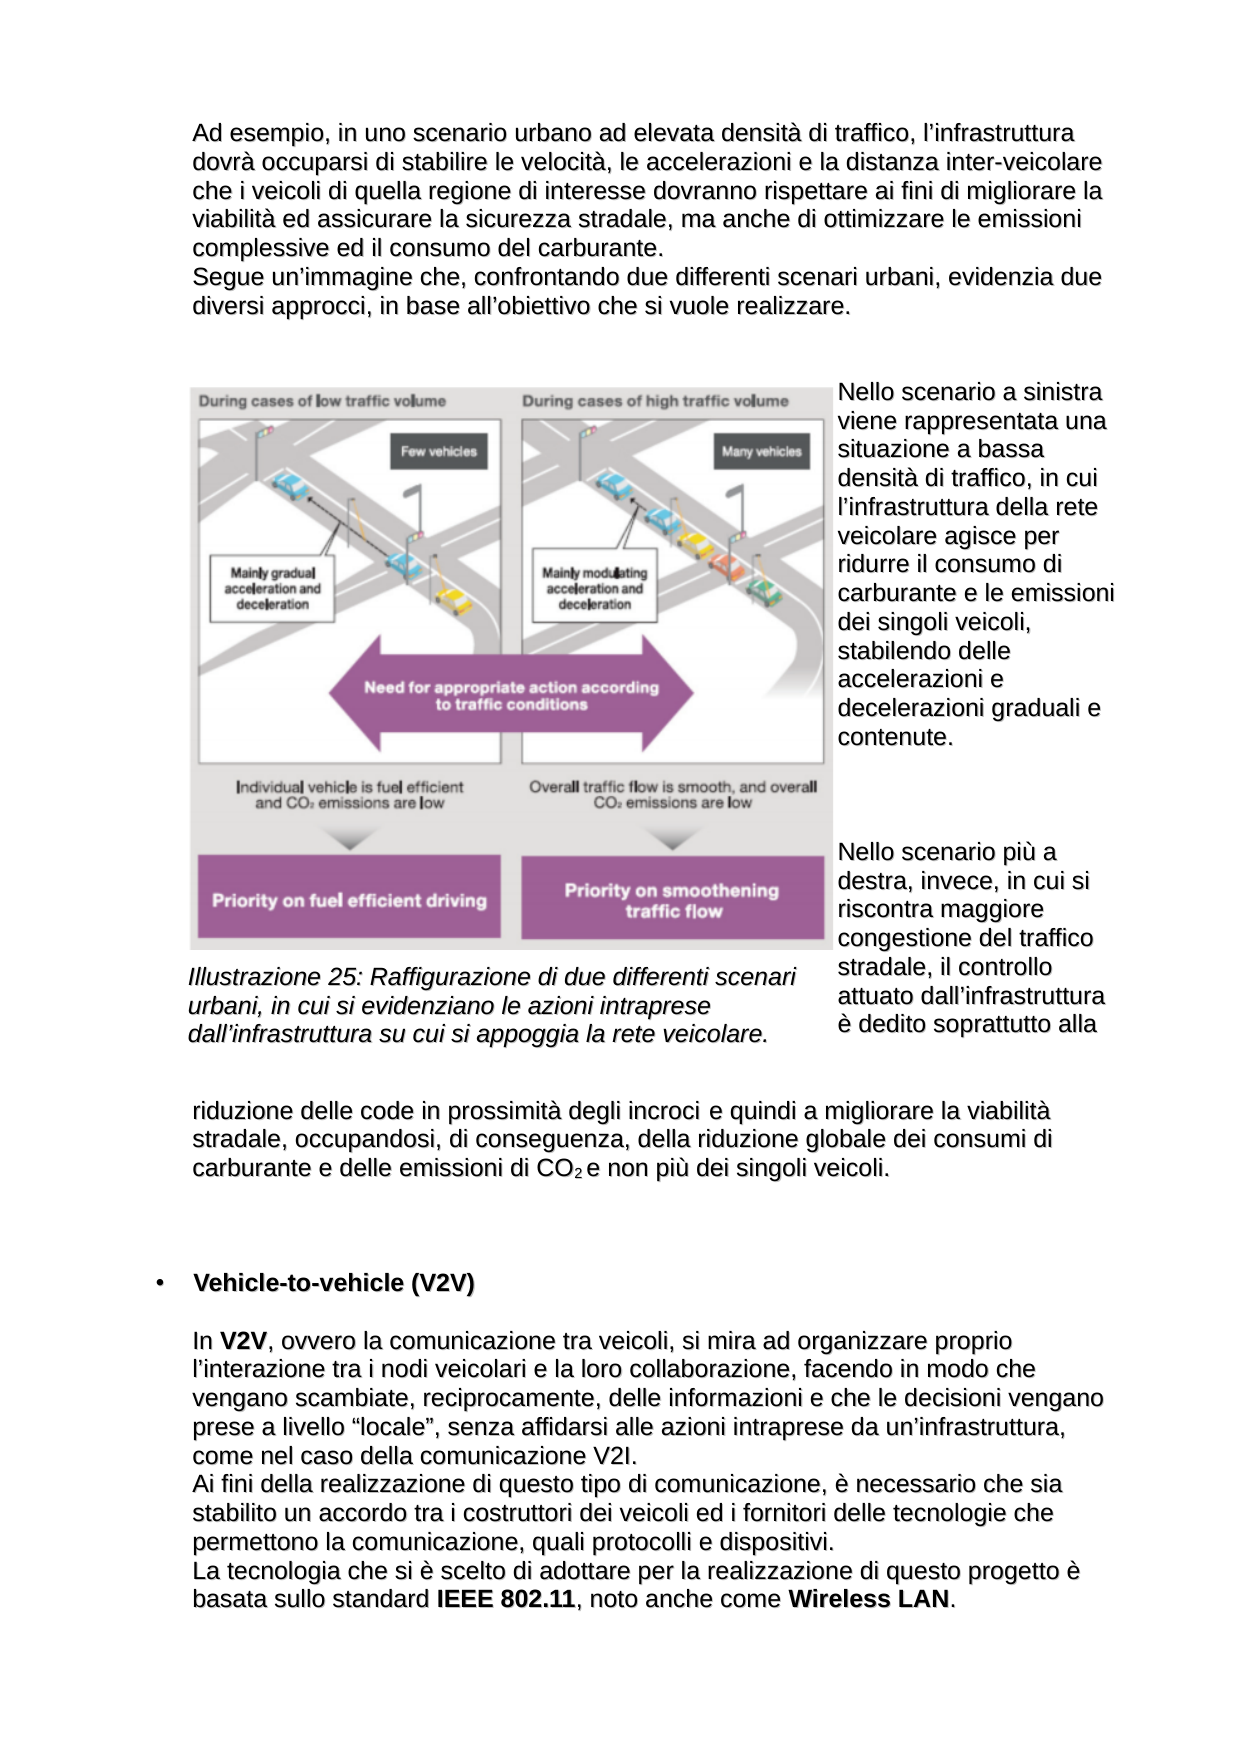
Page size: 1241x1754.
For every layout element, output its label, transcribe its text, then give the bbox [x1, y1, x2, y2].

text Nello scenario a sinistra viene rappresentata una situazione a bassa densità di traffico, in cui l’infrastruttura della rete veicolare agisce per ridurre il consumo di carburante e le emissioni dei singoli veicoli, stabilendo delle accelerazioni e decelerazioni graduali e contenute. [837, 377, 1122, 751]
text Nello scenario più a destra, invece, in cui si riscontra maggiore congestione del traffico stradale, il controllo attuato dall’infrastruttura è dedito soprattutto alla [837, 837, 1122, 1038]
list Vehicle-to-vehicle (V2V) [156, 1268, 1122, 1297]
text La tecnologia che si è scelto di adottare per la realizzazione di questo progetto è basata sullo standard IEEE 802.11, noto anche come Wireless LAN. [118, 1556, 1122, 1613]
text dovrà occuparsi di stabilire le velocità, le accelerazioni e la distanza inter-veicolare che i veicoli di quella regione di interesse dovranno rispettare ai fini di migliorare la viabilità ed assicurare la sicurezza stradale, ma anche di ottimizzare le emissioni complessive ed il consumo del carburante. [118, 147, 1122, 262]
text [118, 377, 188, 751]
picture [275, 387, 838, 950]
text Ai fini della realizzazione di questo tipo di comunicazione, è necessario che sia stabilito un accordo tra i costruttori dei veicoli ed i fornitori delle tecnologie che permettono la comunicazione, quali protocolli e dispositivi. [118, 1469, 1122, 1556]
text [118, 837, 188, 1038]
text In V2V, ovvero la comunicazione tra veicoli, si mira ad organizzare proprio l’interazione tra i nodi veicolari e la loro collaborazione, facendo in modo che vengano scambiate, reciprocamente, delle informazioni e che le decisioni vengano prese a livello “locale”, senza affidarsi alle azioni intraprese da un’infrastruttura, come nel caso della comunicazione V2I. [118, 1326, 1122, 1469]
text riduzione delle code in prossimità degli incroci e quindi a migliorare la viabilità stradale, occupandosi, di conseguenza, della riduzione globale dei consumi di carburante e delle emissioni di CO2 e non più dei singoli veicoli. [118, 1096, 1122, 1182]
text Ad esempio, in uno scenario urbano ad elevata densità di traffico, l’infrastruttura [118, 118, 1122, 147]
text Segue un’immagine che, confrontando due differenti scenari urbani, evidenzia due diversi approcci, in base all’obiettivo che si vuole realizzare. [118, 262, 1122, 319]
text Illustrazione 25: Raffigurazione di due differenti scenari urbani, in cui si evidenziano le azioni intraprese dall’infrastruttura su cui si appoggia la rete veicolare. [188, 388, 837, 1048]
